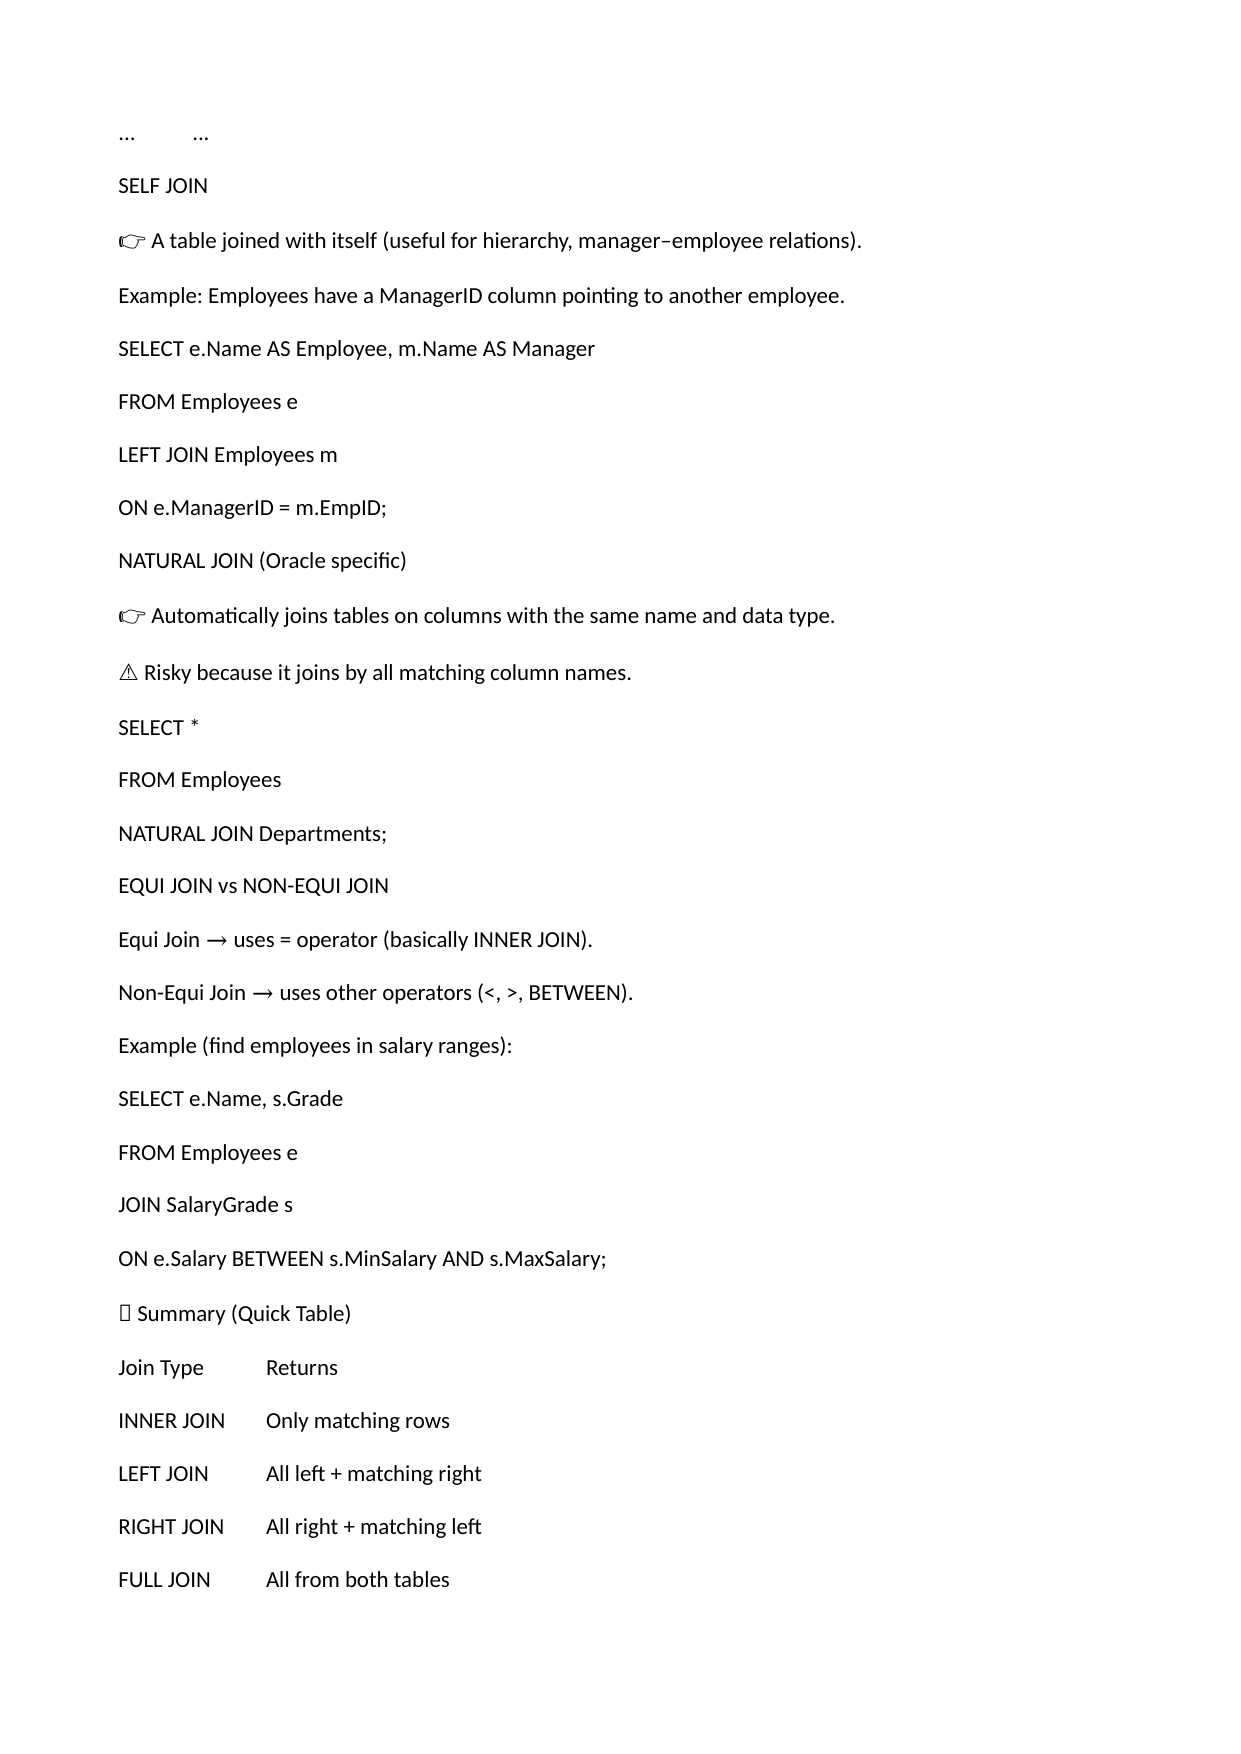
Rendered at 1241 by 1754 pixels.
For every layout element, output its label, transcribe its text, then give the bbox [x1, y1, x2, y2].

text SELF JOIN [118, 171, 1122, 199]
text FROM Employees e [118, 1138, 1122, 1166]
text Example: Employees have a ManagerID column pointing to another employee. [118, 281, 1122, 309]
text NATURAL JOIN Departments; [118, 819, 1122, 847]
text FULL JOIN All from both tables [118, 1566, 1122, 1593]
text Equi Join → uses = operator (basically INNER JOIN). [118, 925, 1122, 953]
text INNER JOIN Only matching rows [118, 1406, 1122, 1434]
text ⚠️ Risky because it joins by all matching column names. [118, 656, 1122, 687]
text 👉 A table joined with itself (useful for hierarchy, manager–employee relations). [118, 224, 1122, 255]
text RIGHT JOIN All right + matching left [118, 1512, 1122, 1541]
text FROM Employees [118, 766, 1122, 794]
text 👉 Automatically joins tables on columns with the same name and data type. [118, 599, 1122, 630]
text ON e.Salary BETWEEN s.MinSalary AND s.MaxSalary; [118, 1244, 1122, 1272]
text SELECT * [118, 713, 1122, 741]
text LEFT JOIN Employees m [118, 440, 1122, 468]
text Join Type Returns [118, 1353, 1122, 1381]
text LEFT JOIN All left + matching right [118, 1459, 1122, 1487]
text Example (find employees in salary ranges): [118, 1032, 1122, 1059]
text Non-Equi Join → uses other operators (<, >, BETWEEN). [118, 978, 1122, 1007]
text NATURAL JOIN (Oracle specific) [118, 546, 1122, 574]
text SELECT e.Name, s.Grade [118, 1084, 1122, 1113]
text ... ... [118, 118, 1122, 146]
text 🔹 Summary (Quick Table) [118, 1297, 1122, 1328]
text SELECT e.Name AS Employee, m.Name AS Manager [118, 334, 1122, 362]
text FROM Employees e [118, 387, 1122, 415]
text JOIN SalaryGrade s [118, 1191, 1122, 1219]
text ON e.ManagerID = m.EmpID; [118, 493, 1122, 521]
text EQUI JOIN vs NON-EQUI JOIN [118, 872, 1122, 900]
